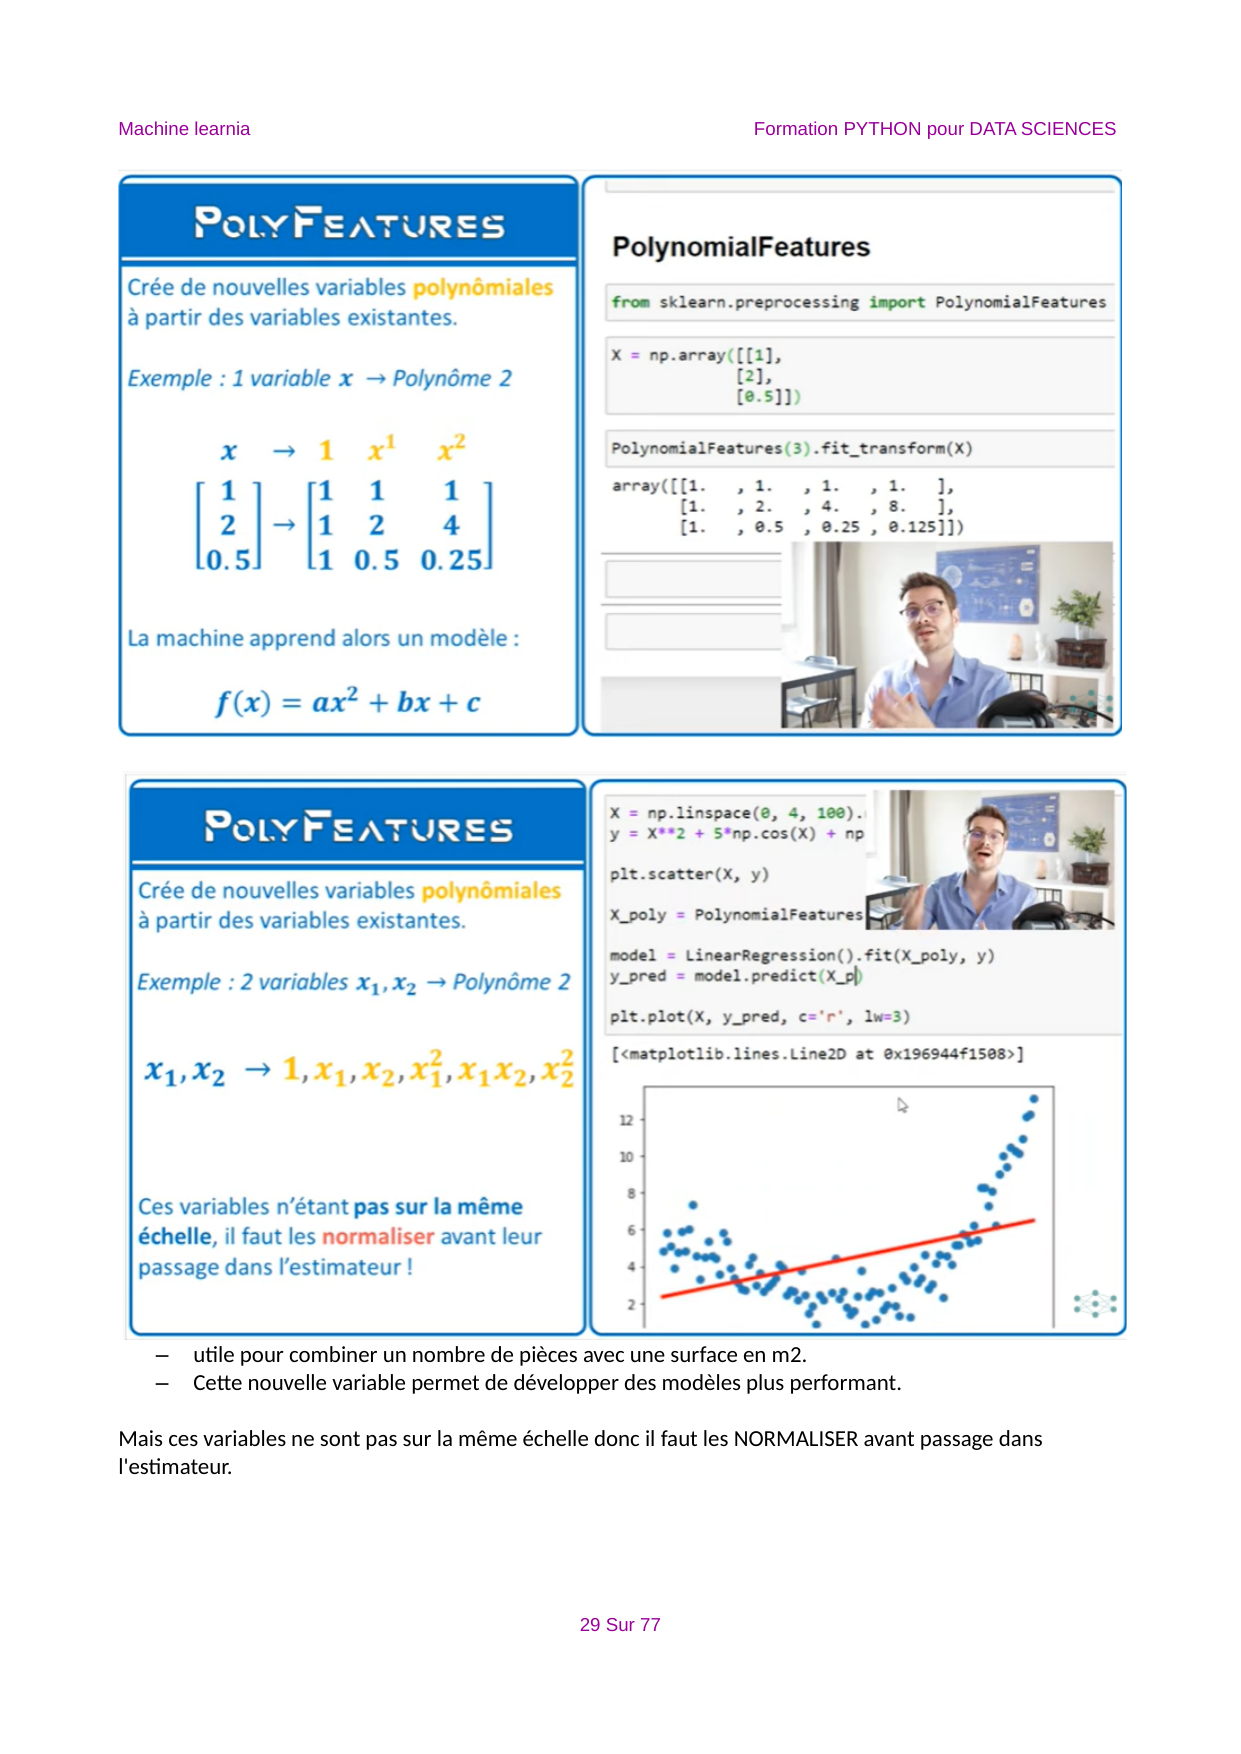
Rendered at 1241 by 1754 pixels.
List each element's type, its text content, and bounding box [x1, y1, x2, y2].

picture [122, 771, 1127, 1340]
text Mais ces variables ne sont pas sur la même échelle donc il faut les NORMALISER avant passage dans l'estimateur. [118, 1424, 1122, 1480]
list utile pour combiner un nombre de pièces avec une surface en m2. [156, 1340, 1122, 1368]
list Cette nouvelle variable permet de développer des modèles plus performant. [156, 1368, 1122, 1396]
picture [118, 169, 1122, 738]
